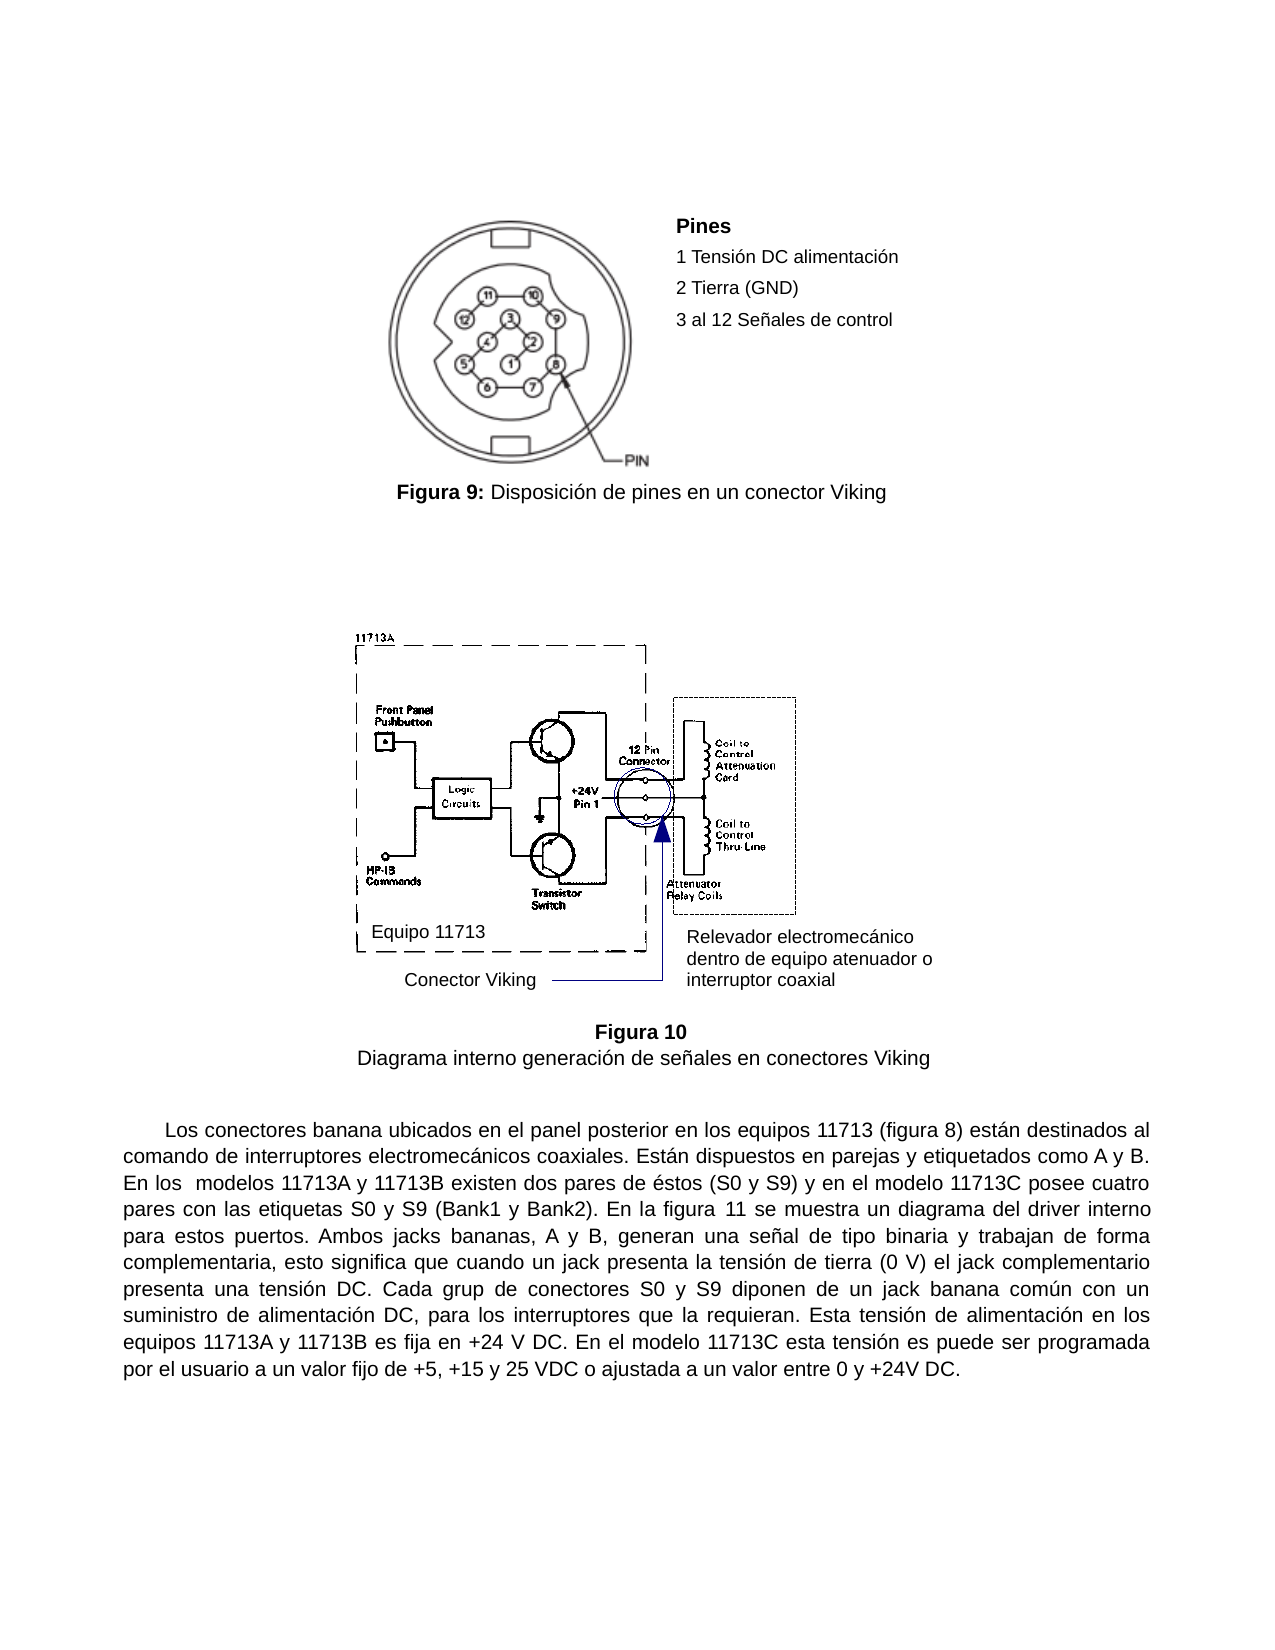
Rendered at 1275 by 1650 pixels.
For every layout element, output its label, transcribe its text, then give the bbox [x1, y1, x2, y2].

picture [725, 621, 797, 961]
text Diagrama interno generación de señales en conectores Viking [132, 1046, 1149, 1070]
picture [368, 203, 564, 480]
text Figura 10 [132, 599, 1149, 1044]
text Los conectores banana ubicados en el panel posterior en los equipos 11713 (figura 8) están destinados al comando de interruptores electromecánicos coaxiales. Están dispuestos en parejas y etiquetados como A y B. En los modelos 11713A y 11713B existen dos pares de éstos (S0 y S9) y en el modelo 11713C posee cuatro pares con las etiquetas S0 y S9 (Bank1 y Bank2). En la figura 11 se muestra un diagrama del driver interno para estos puertos. Ambos jacks bananas, A y B, generan una señal de tipo binaria y trabajan de forma complementaria, esto significa que cuando un jack presenta la tensión de tierra (0 V) el jack complementario presenta una tensión DC. Cada grup de conectores S0 y S9 diponen de un jack banana común con un suministro de alimentación DC, para los interruptores que la requieran. Esta tensión de alimentación en los equipos 11713A y 11713B es fija en +24 V DC. En el modelo 11713C esta tensión es puede ser programada por el usuario a un valor fijo de +5, +15 y 25 VDC o ajustada a un valor entre 0 y +24V DC. [123, 1115, 1152, 1380]
text Figura 9: Disposición de pines en un conector Viking [132, 181, 1152, 504]
